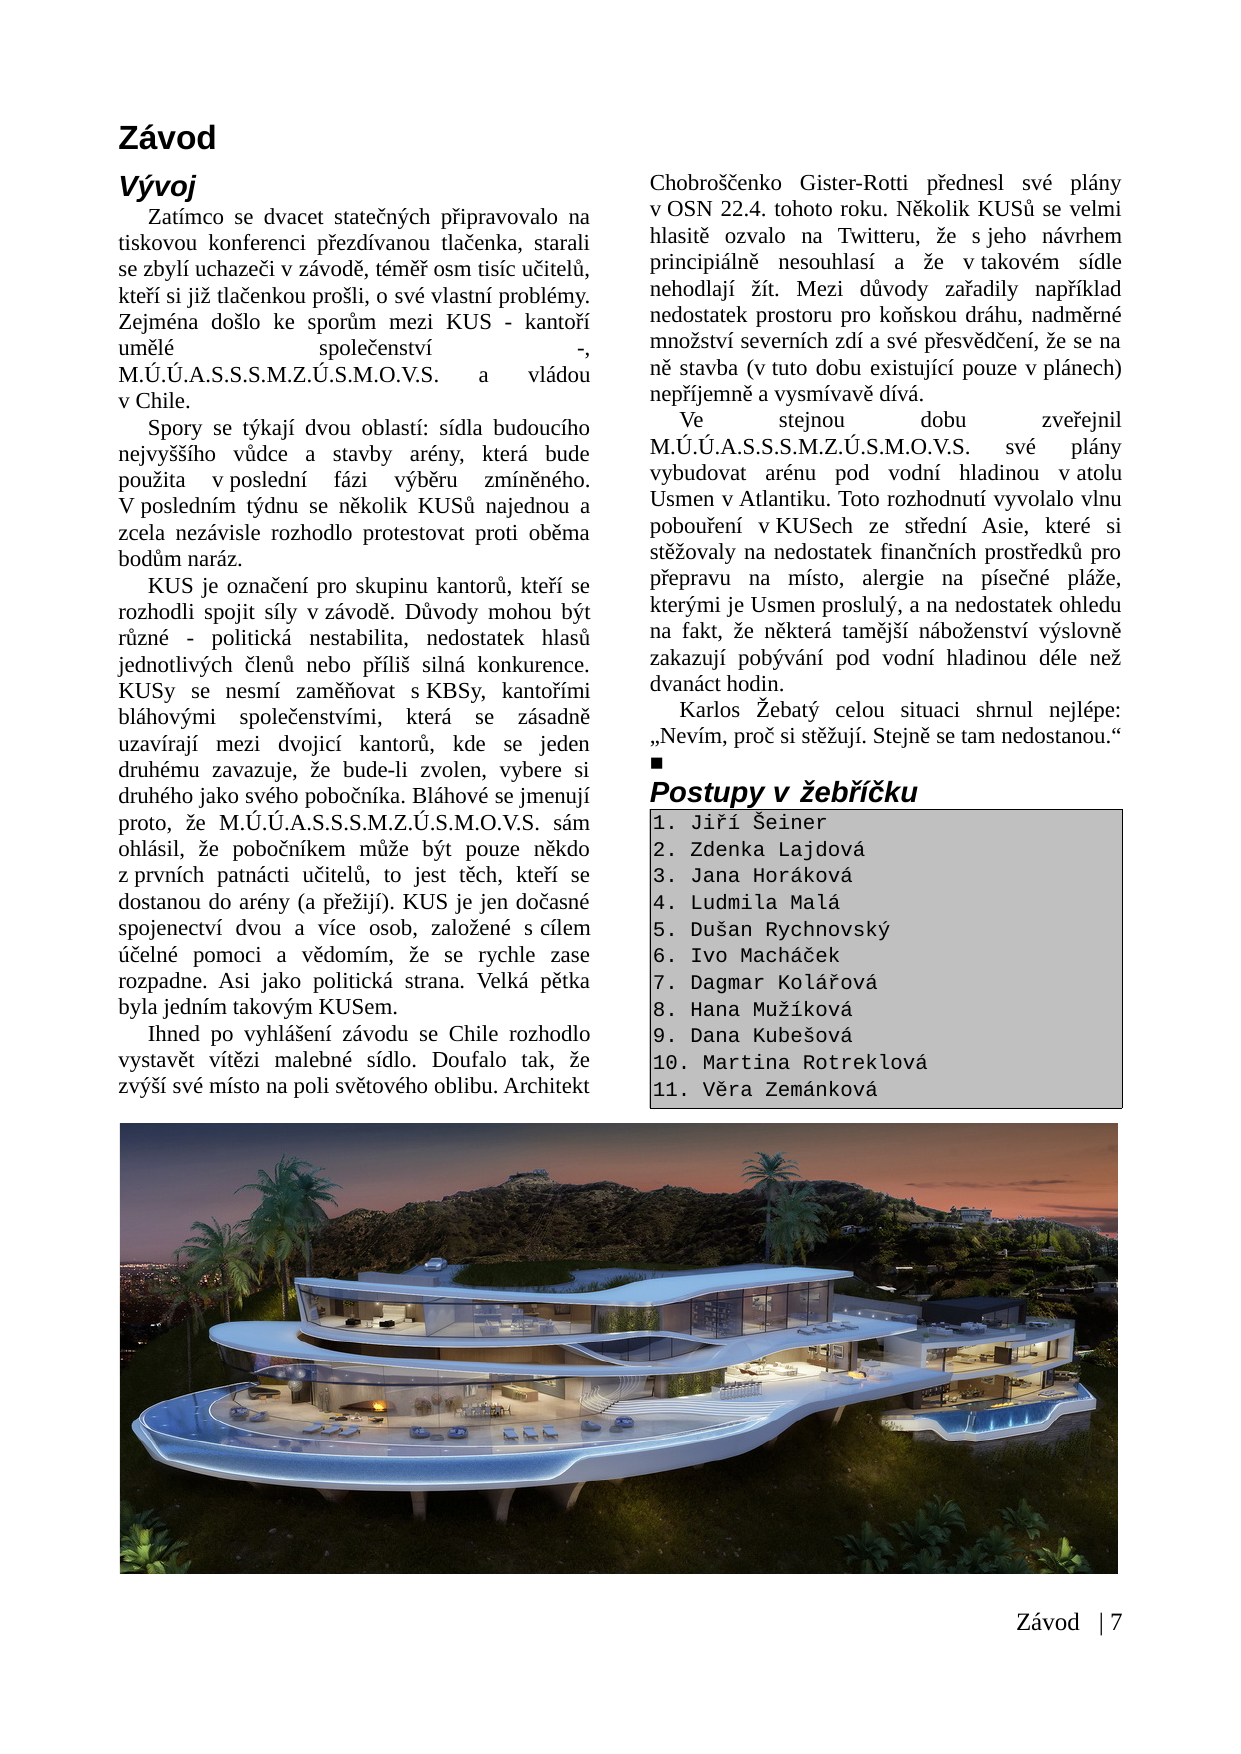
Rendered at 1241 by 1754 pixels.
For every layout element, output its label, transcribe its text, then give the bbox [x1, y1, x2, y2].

text Chobroščenko Gister-Rotti přednesl své plány v OSN 22.4. tohoto roku. Několik KUSů se velmi hlasitě ozvalo na Twitteru, že s jeho návrhem principiálně nesouhlasí a že v takovém sídle nehodlají žít. Mezi důvody zařadily například nedostatek prostoru pro koňskou dráhu, nadměrné množství severních zdí a své přesvědčení, že se na ně stavba (v tuto dobu existující pouze v plánech) nepříjemně a vysmívavě dívá. [649, 169, 1122, 406]
text KUS je označení pro skupinu kantorů, kteří se rozhodli spojit síly v závodě. Důvody mohou být různé - politická nestabilita, nedostatek hlasů jednotlivých členů nebo příliš silná konkurence. KUSy se nesmí zaměňovat s KBSy, kantořími bláhovými společenstvími, která se zásadně uzavírají mezi dvojicí kantorů, kde se jeden druhému zavazuje, že bude-li zvolen, vybere si druhého jako svého pobočníka. Bláhové se jmenují proto, že M.Ú.Ú.A.S.S.S.M.Z.Ú.S.M.O.V.S. sám ohlásil, že pobočníkem může být pouze někdo z prvních patnácti učitelů, to jest těch, kteří se dostanou do arény (a přežijí). KUS je jen dočasné spojenectví dvou a více osob, založené s cílem účelné pomoci a vědomím, že se rychle zase rozpadne. Asi jako politická strana. Velká pětka byla jedním takovým KUSem. [118, 572, 591, 1020]
text 10. Martina Rotreklová [651, 1049, 1122, 1076]
text Ihned po vyhlášení závodu se Chile rozhodlo vystavět vítězi malebné sídlo. Doufalo tak, že zvýší své místo na poli světového oblibu. Architekt [118, 1020, 591, 1099]
text Karlos Žebatý celou situaci shrnul nejlépe: „Nevím, proč si stěžují. Stejně se tam nedostanou.“ ■ [649, 696, 1122, 775]
text Ve stejnou dobu zveřejnil M.Ú.Ú.A.S.S.S.M.Z.Ú.S.M.O.V.S. své plány vybudovat arénu pod vodní hladinou v atolu Usmen v Atlantiku. Toto rozhodnutí vyvolalo vlnu pobouření v KUSech ze střední Asie, které si stěžovaly na nedostatek finančních prostředků pro přepravu na místo, alergie na písečné pláže, kterými je Usmen proslulý, a na nedostatek ohledu na fakt, že některá tamější náboženství výslovně zakazují pobývání pod vodní hladinou déle než dvanáct hodin. [649, 406, 1122, 696]
subtitle Vývoj [118, 169, 591, 203]
picture [119, 1123, 1118, 1574]
text Spory se týkají dvou oblastí: sídla budoucího nejvyššího vůdce a stavby arény, která bude použita v poslední fázi výběru zmíněného. V posledním týdnu se několik KUSů najednou a zcela nezávisle rozhodlo protestovat proti oběma bodům naráz. [118, 413, 591, 572]
text 1. Jiří Šeiner [651, 810, 1122, 836]
text 11. Věra Zemánková [651, 1076, 1122, 1102]
text 9. Dana Kubešová [651, 1022, 1122, 1049]
text 3. Jana Horáková [651, 862, 1122, 889]
text 6. Ivo Macháček [651, 942, 1122, 969]
subtitle Postupy v žebříčku [649, 775, 1122, 809]
text [651, 1102, 1122, 1108]
text 5. Dušan Rychnovský [651, 916, 1122, 942]
text 7. Dagmar Kolářová [651, 969, 1122, 996]
text Zatímco se dvacet statečných připravovalo na tiskovou konferenci přezdívanou tlačenka, starali se zbylí uchazeči v závodě, téměř osm tisíc učitelů, kteří si již tlačenkou prošli, o své vlastní problémy. Zejména došlo ke sporům mezi KUS - kantoří umělé společenství -, M.Ú.Ú.A.S.S.S.M.Z.Ú.S.M.O.V.S. a vládou v Chile. [118, 203, 591, 413]
text 8. Hana Mužíková [651, 996, 1122, 1022]
text 4. Ludmila Malá [651, 889, 1122, 916]
subtitle Závod [118, 118, 1122, 157]
text 2. Zdenka Lajdová [651, 836, 1122, 862]
